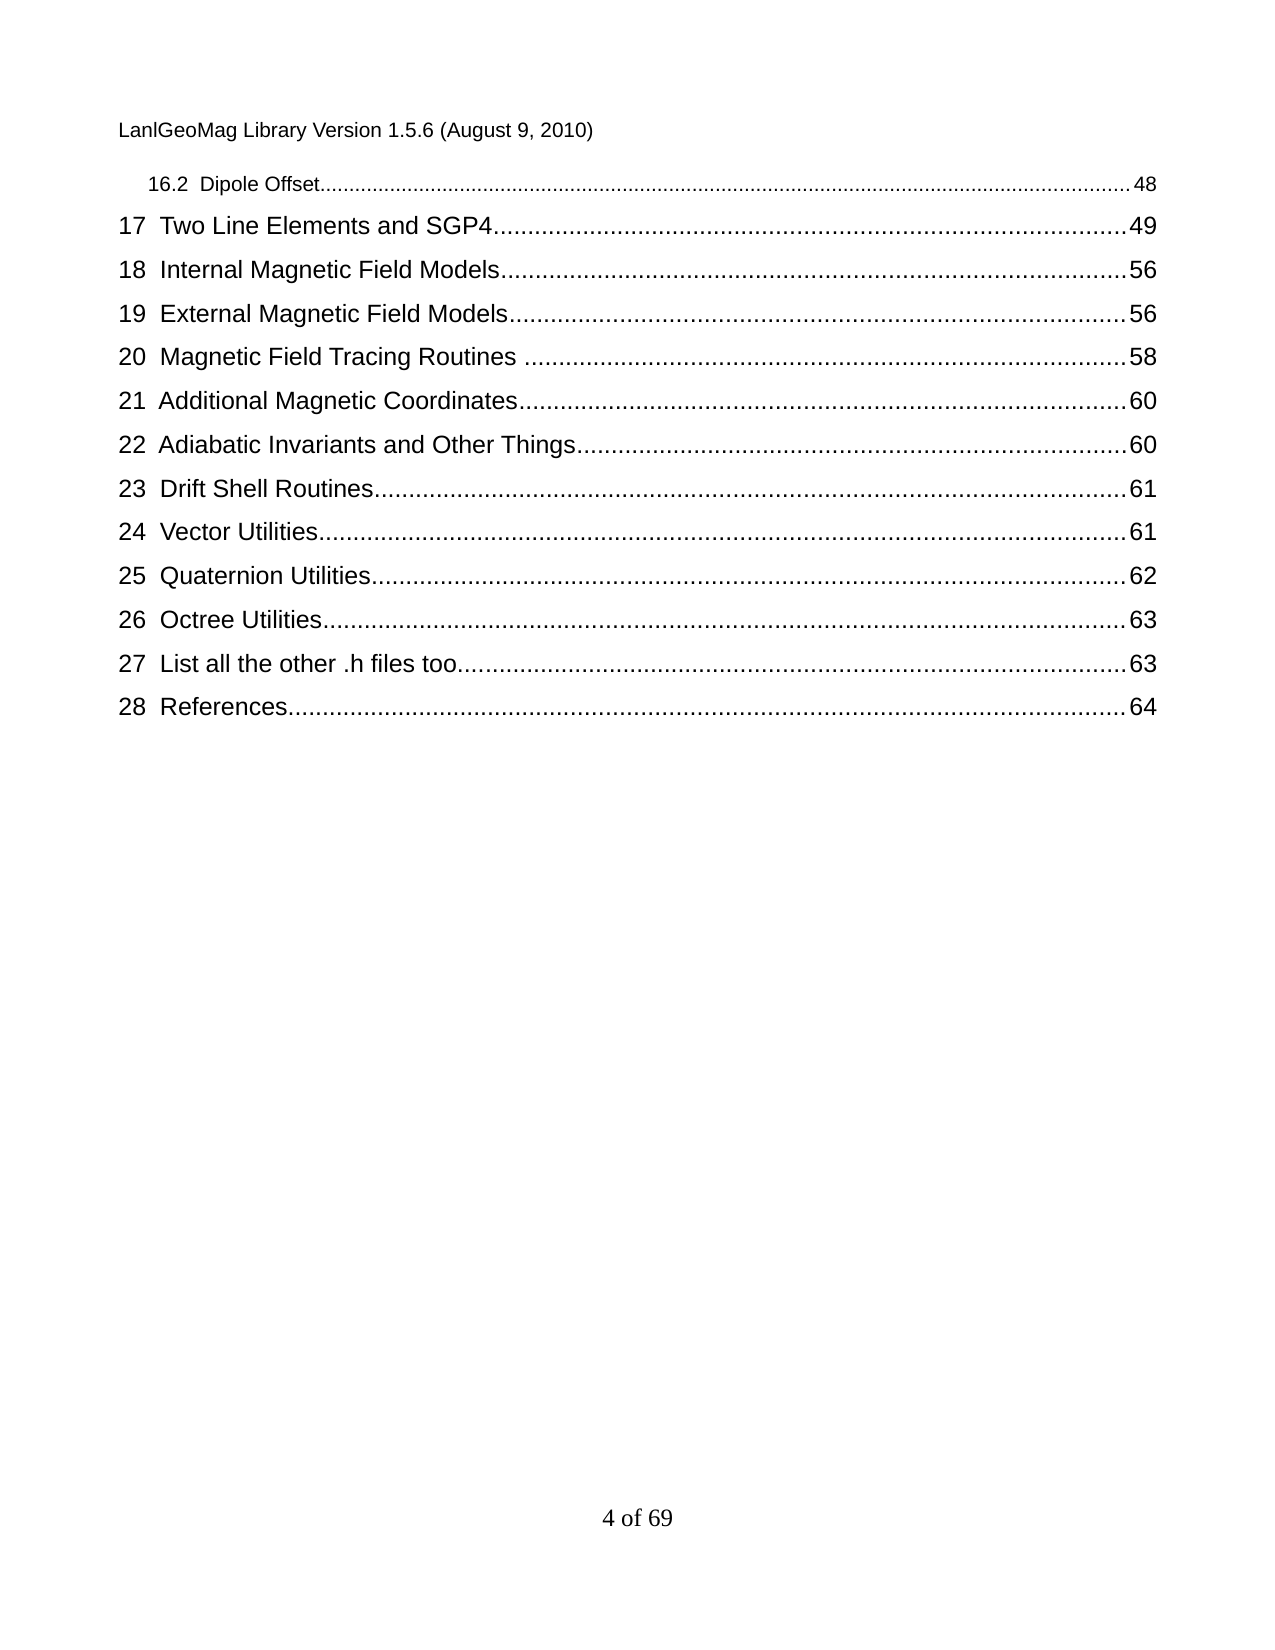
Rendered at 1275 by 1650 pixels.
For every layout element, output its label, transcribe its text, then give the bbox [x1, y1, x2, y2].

text 24 Vector Utilities 61 [118, 517, 1157, 546]
text 16.2 Dipole Offset 48 [148, 172, 1157, 196]
text 17 Two Line Elements and SGP4 49 [118, 211, 1157, 240]
text 26 Octree Utilities 63 [118, 605, 1157, 633]
text 23 Drift Shell Routines 61 [118, 473, 1157, 502]
text 27 List all the other .h files too.... 63 [118, 648, 1157, 677]
text 19 External Magnetic Field Models 56 [118, 298, 1157, 327]
text 21 Additional Magnetic Coordinates 60 [118, 386, 1157, 415]
text 20 Magnetic Field Tracing Routines 58 [118, 342, 1157, 371]
text 28 References 64 [118, 692, 1157, 721]
text 25 Quaternion Utilities 62 [118, 561, 1157, 590]
text 22 Adiabatic Invariants and Other Things 60 [118, 430, 1157, 458]
text 18 Internal Magnetic Field Models 56 [118, 255, 1157, 283]
